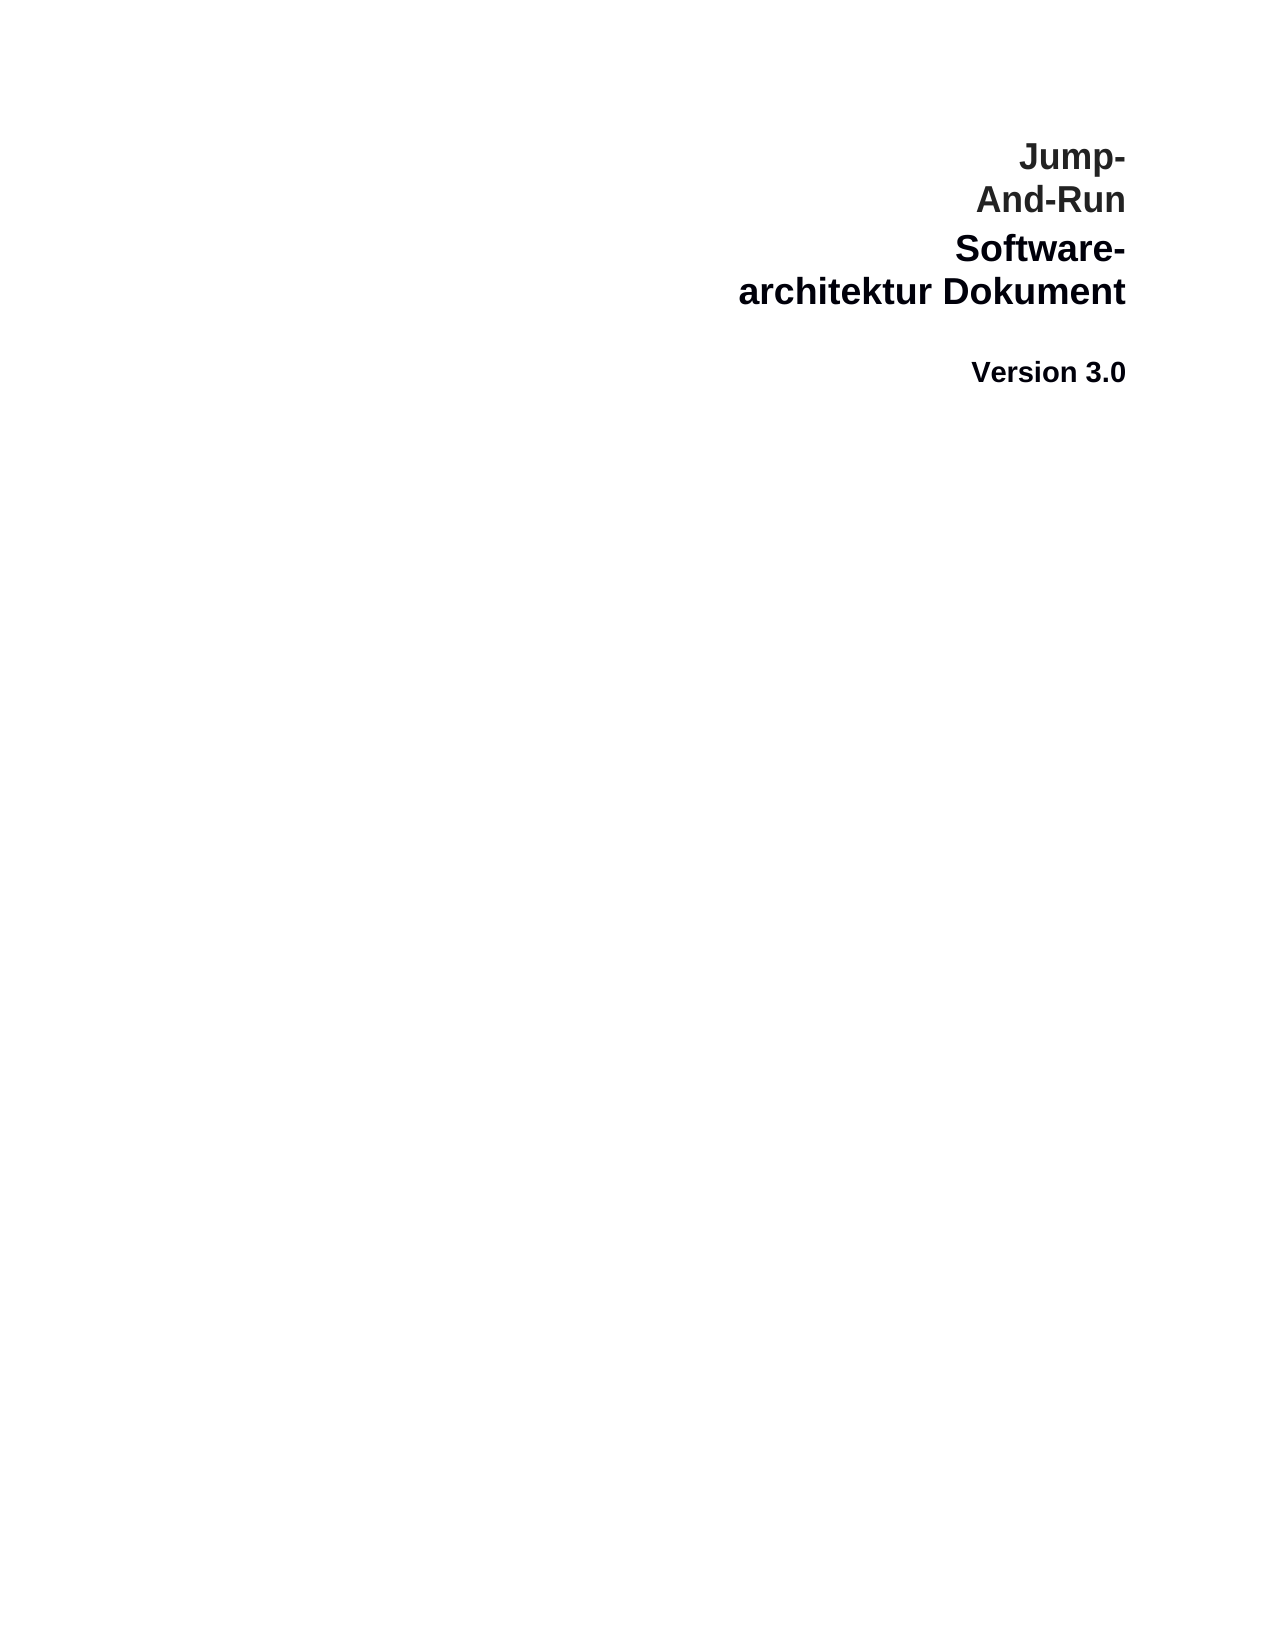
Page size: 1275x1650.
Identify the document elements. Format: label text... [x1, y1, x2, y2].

text Software-architektur Dokument [562, 226, 1126, 312]
text Version 3.0 [135, 355, 1126, 389]
text Jump-And-Run [562, 134, 1126, 220]
